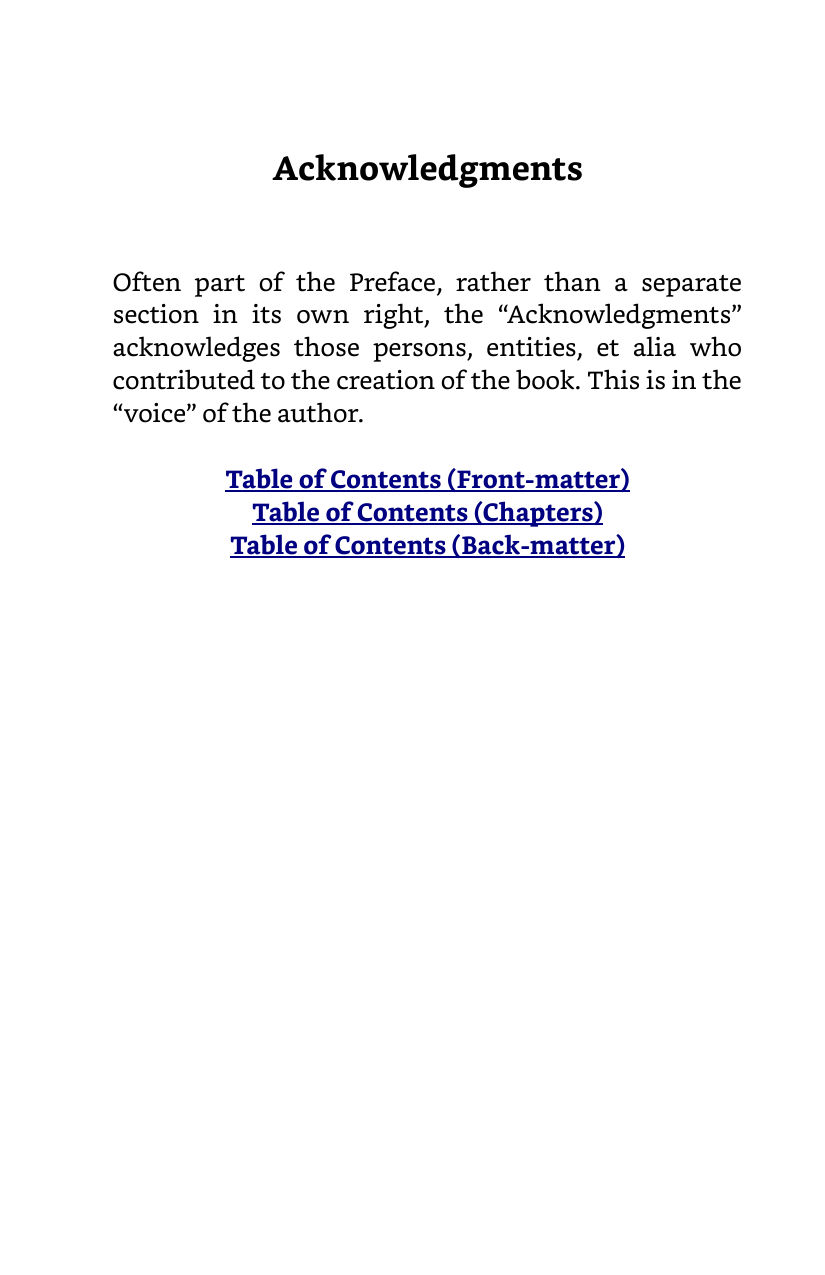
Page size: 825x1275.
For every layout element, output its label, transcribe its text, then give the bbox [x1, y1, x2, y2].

text Often part of the Preface, rather than a separate section in its own right, the “Acknowledgments” acknowledges those persons, entities, et alia who contributed to the creation of the book. This is in the “voice” of the author. [112, 264, 742, 429]
text Table of Contents (Back-matter) [112, 528, 742, 561]
subtitle Acknowledgments [112, 146, 742, 189]
text Table of Contents (Chapters) [112, 495, 742, 528]
text Table of Contents (Front-matter) [112, 462, 742, 495]
